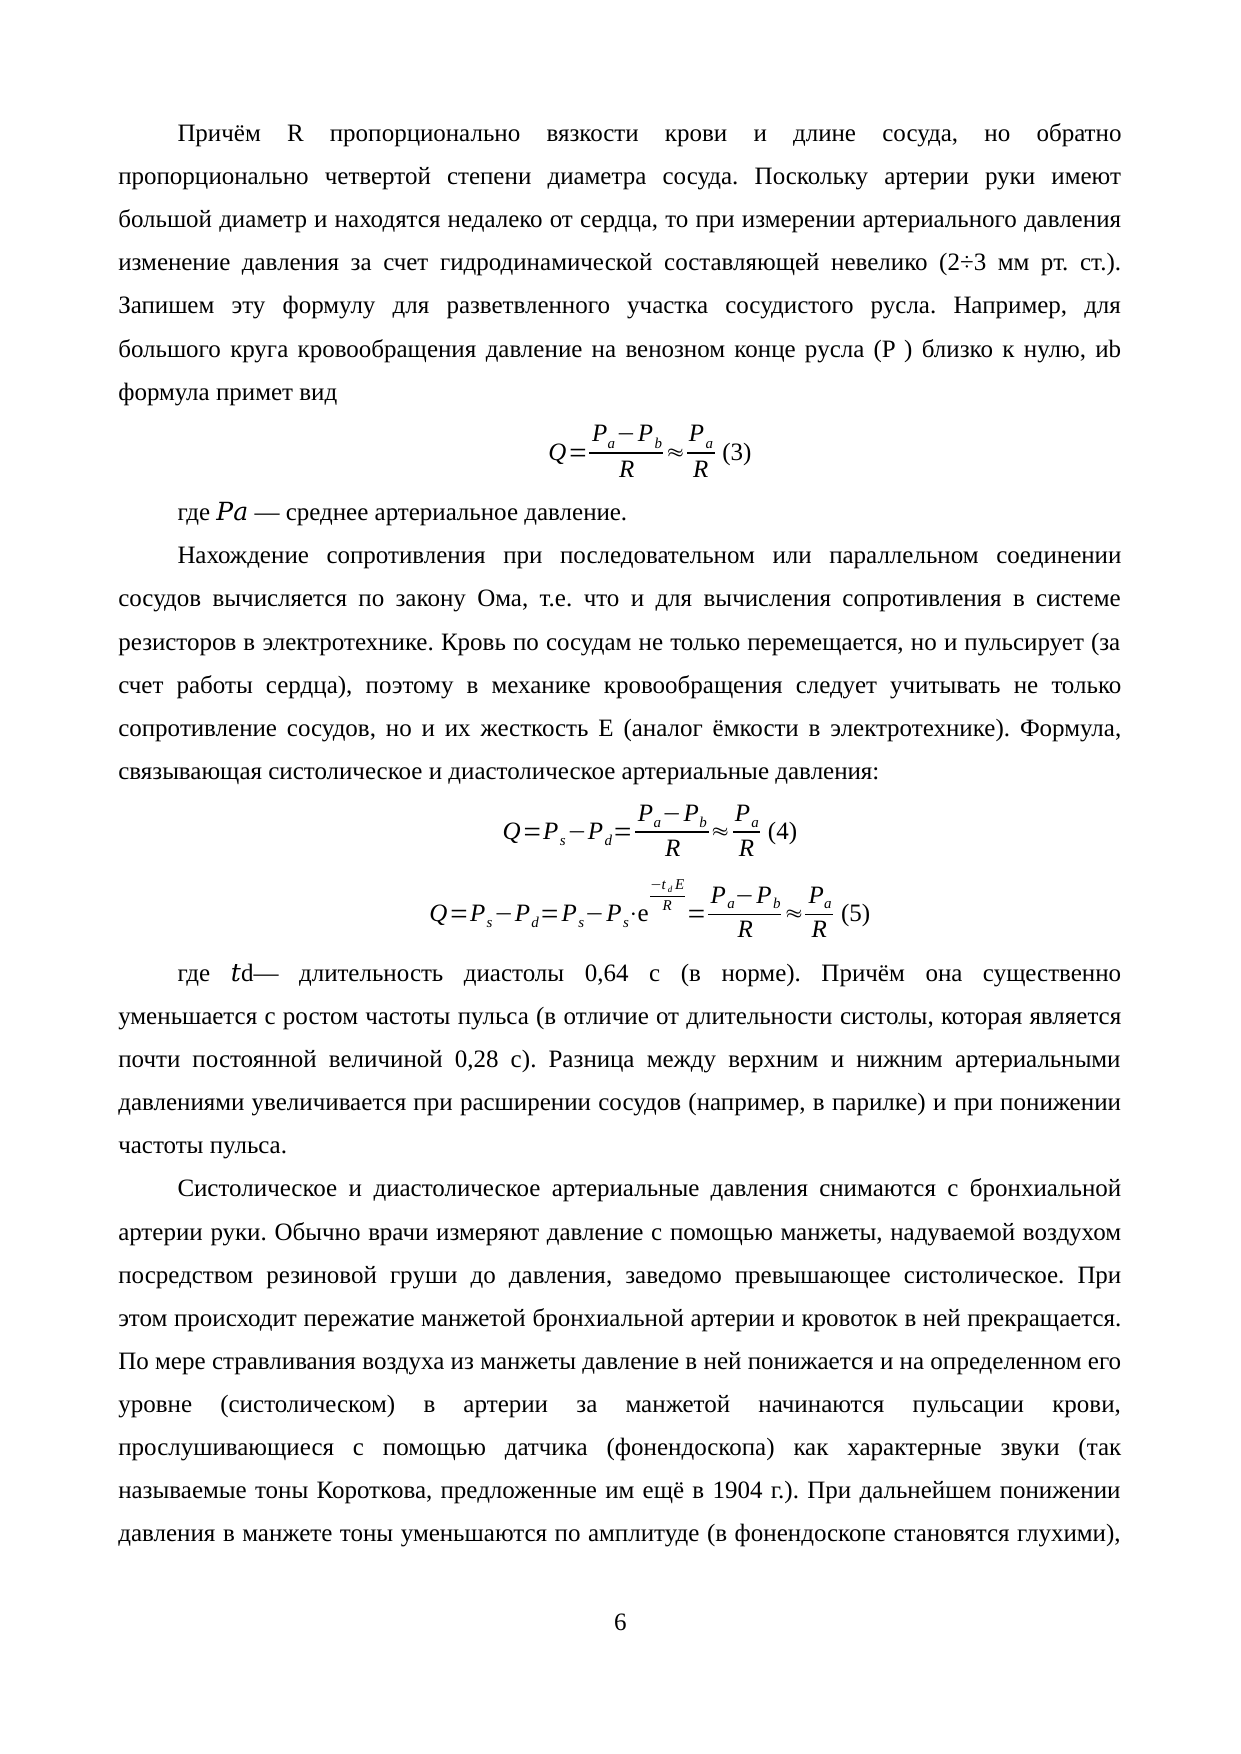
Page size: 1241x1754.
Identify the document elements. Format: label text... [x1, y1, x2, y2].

text (3) [118, 420, 1122, 483]
text Систолическое и диастолическое артериальные давления снимаются с бронхиальной артерии руки. Обычно врачи измеряют давление с помощью манжеты, надуваемой воздухом посредством резиновой груши до давления, заведомо превышающее систолическое. При этом происходит пережатие манжетой бронхиальной артерии и кровоток в ней прекращается. По мере стравливания воздуха из манжеты давление в ней понижается и на определенном его уровне (систолическом) в артерии за манжетой начинаются пульсации крови, прослушивающиеся с помощью датчика (фонендоскопа) как характерные звуки (так называемые тоны Короткова, предложенные им ещё в 1904 г.). При дальнейшем понижении давления в манжете тоны уменьшаются по амплитуде (в фонендоскопе становятся глухими), [118, 1173, 1122, 1547]
text (5) [118, 876, 1122, 943]
text (4) [118, 799, 1122, 862]
text Нахождение сопротивления при последовательном или параллельном соединении сосудов вычисляется по закону Ома, т.е. что и для вычисления сопротивления в системе резисторов в электротехнике. Кровь по сосудам не только перемещается, но и пульсирует (за счет работы сердца), поэтому в механике кровообращения следует учитывать не только сопротивление сосудов, но и их жесткость E (аналог ёмкости в электротехнике). Формула, связывающая систолическое и диастолическое артериальные давления: [118, 540, 1122, 785]
text где 𝑡d— длительность диастолы 0,64 с (в норме). Причём она существенно уменьшается с ростом частоты пульса (в отличие от длительности систолы, которая является почти постоянной величиной 0,28 с). Разница между верхним и нижним артериальными давлениями увеличивается при расширении сосудов (например, в парилке) и при понижении частоты пульса. [118, 958, 1122, 1159]
text где 𝑃𝑎 — среднее артериальное давление. [118, 497, 1122, 526]
text Причём R пропорционально вязкости крови и длине сосуда, но обратно пропорционально четвертой степени диаметра сосуда. Поскольку артерии руки имеют большой диаметр и находятся недалеко от сердца, то при измерении артериального давления изменение давления за счет гидродинамической составляющей невелико (2÷3 мм рт. ст.). Запишем эту формулу для разветвленного участка сосудистого русла. Например, для большого круга кровообращения давление на венозном конце русла (P ) близко к нулю, иb формула примет вид [118, 118, 1122, 406]
